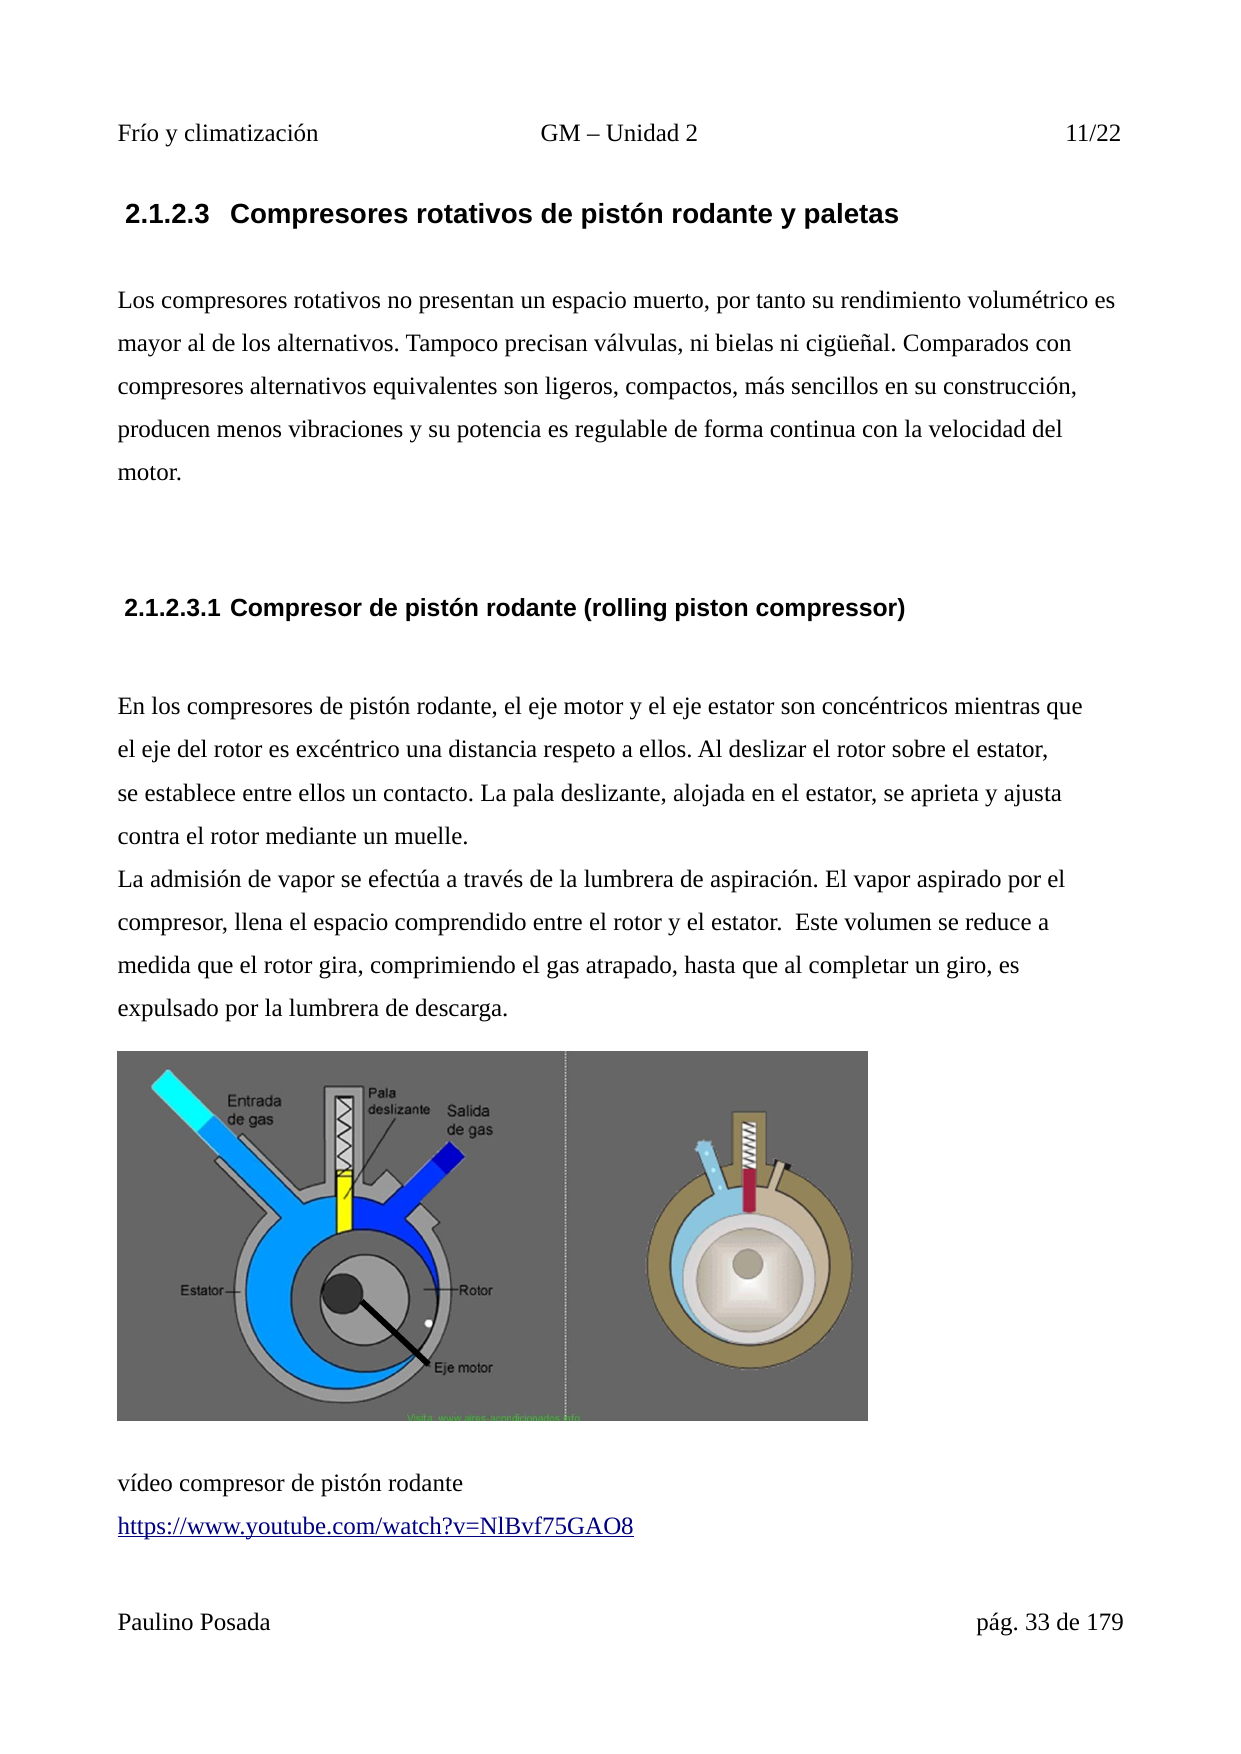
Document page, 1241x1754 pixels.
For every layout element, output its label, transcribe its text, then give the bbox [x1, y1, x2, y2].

text contra el rotor mediante un muelle. [117, 821, 1123, 849]
picture [117, 1051, 868, 1421]
text La admisión de vapor se efectúa a través de la lumbrera de aspiración. El vapor aspirado por el compresor, llena el espacio comprendido entre el rotor y el estator. Este volumen se reduce a medida que el rotor gira, comprimiendo el gas atrapado, hasta que al completar un giro, es expulsado por la lumbrera de descarga. [117, 864, 1123, 1022]
text se establece entre ellos un contacto. La pala deslizante, alojada en el estator, se aprieta y ajusta [117, 778, 1123, 806]
text Los compresores rotativos no presentan un espacio muerto, por tanto su rendimiento volumétrico es mayor al de los alternativos. Tampoco precisan válvulas, ni bielas ni cigüeñal. Comparados con compresores alternativos equivalentes son ligeros, compactos, más sencillos en su construcción, producen menos vibraciones y su potencia es regulable de forma continua con la velocidad del motor. [117, 285, 1123, 486]
text vídeo compresor de pistón rodante [117, 1468, 1123, 1496]
subtitle Compresores rotativos de pistón rodante y paletas [117, 197, 1123, 229]
text En los compresores de pistón rodante, el eje motor y el eje estator son concéntricos mientras que [117, 691, 1123, 720]
subtitle Compresor de pistón rodante (rolling piston compressor) [117, 593, 1123, 622]
text el eje del rotor es excéntrico una distancia respeto a ellos. Al deslizar el rotor sobre el estator, [117, 734, 1123, 763]
text https://www.youtube.com/watch?v=NlBvf75GAO8 [117, 1511, 1123, 1539]
